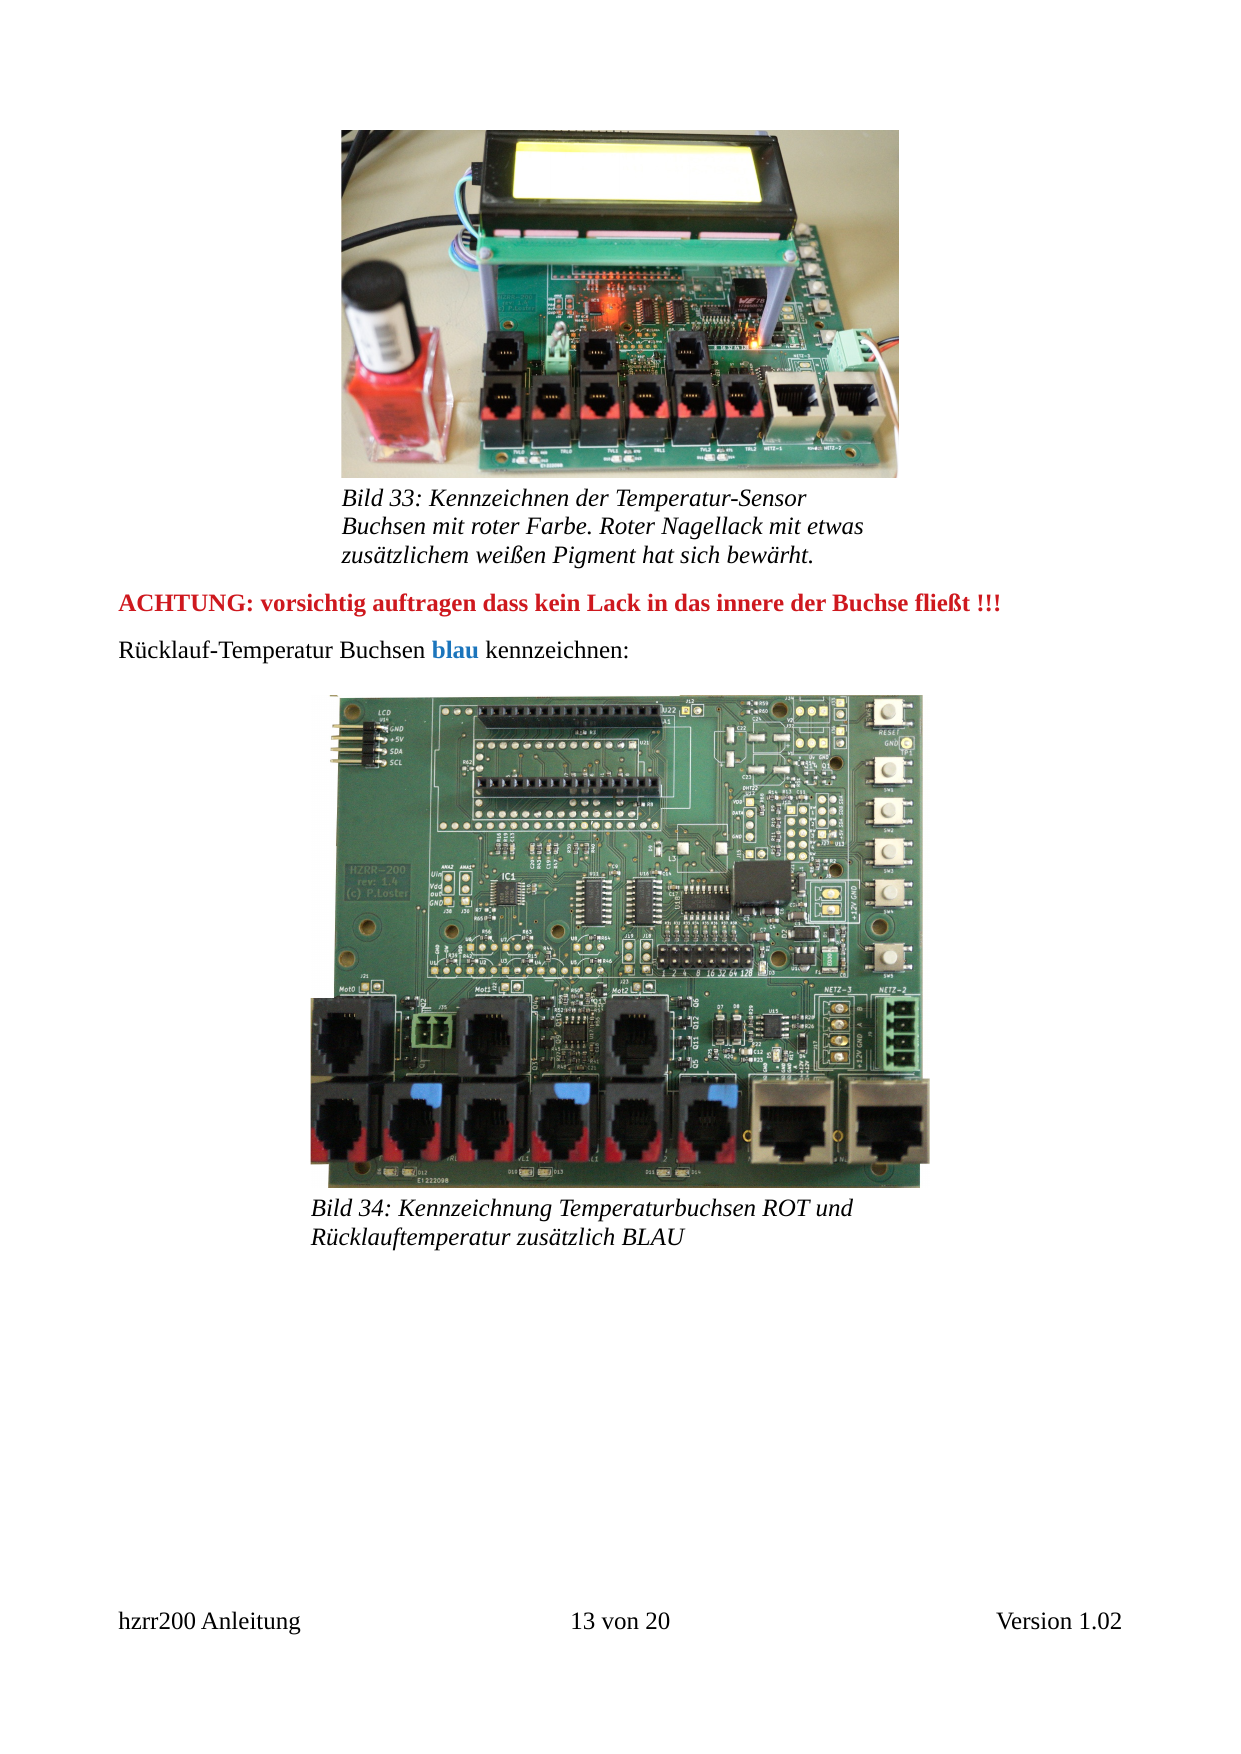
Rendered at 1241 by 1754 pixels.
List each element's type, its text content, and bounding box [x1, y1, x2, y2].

text Rücklauf-Temperatur Buchsen blau kennzeichnen: [118, 635, 1122, 664]
text ACHTUNG: vorsichtig auftragen dass kein Lack in das innere der Buchse fließt !!! [118, 588, 1122, 617]
text Bild 34: Kennzeichnung Temperaturbuchsen ROT und Rücklauftemperatur zusätzlich BLAU [311, 1188, 930, 1250]
picture [310, 695, 930, 1188]
text Bild 33: Kennzeichnen der Temperatur-Sensor Buchsen mit roter Farbe. Roter Nagellack mit etwas zusätzlichem weißen Pigment hat sich bewärht. [341, 478, 899, 569]
picture [341, 130, 899, 478]
